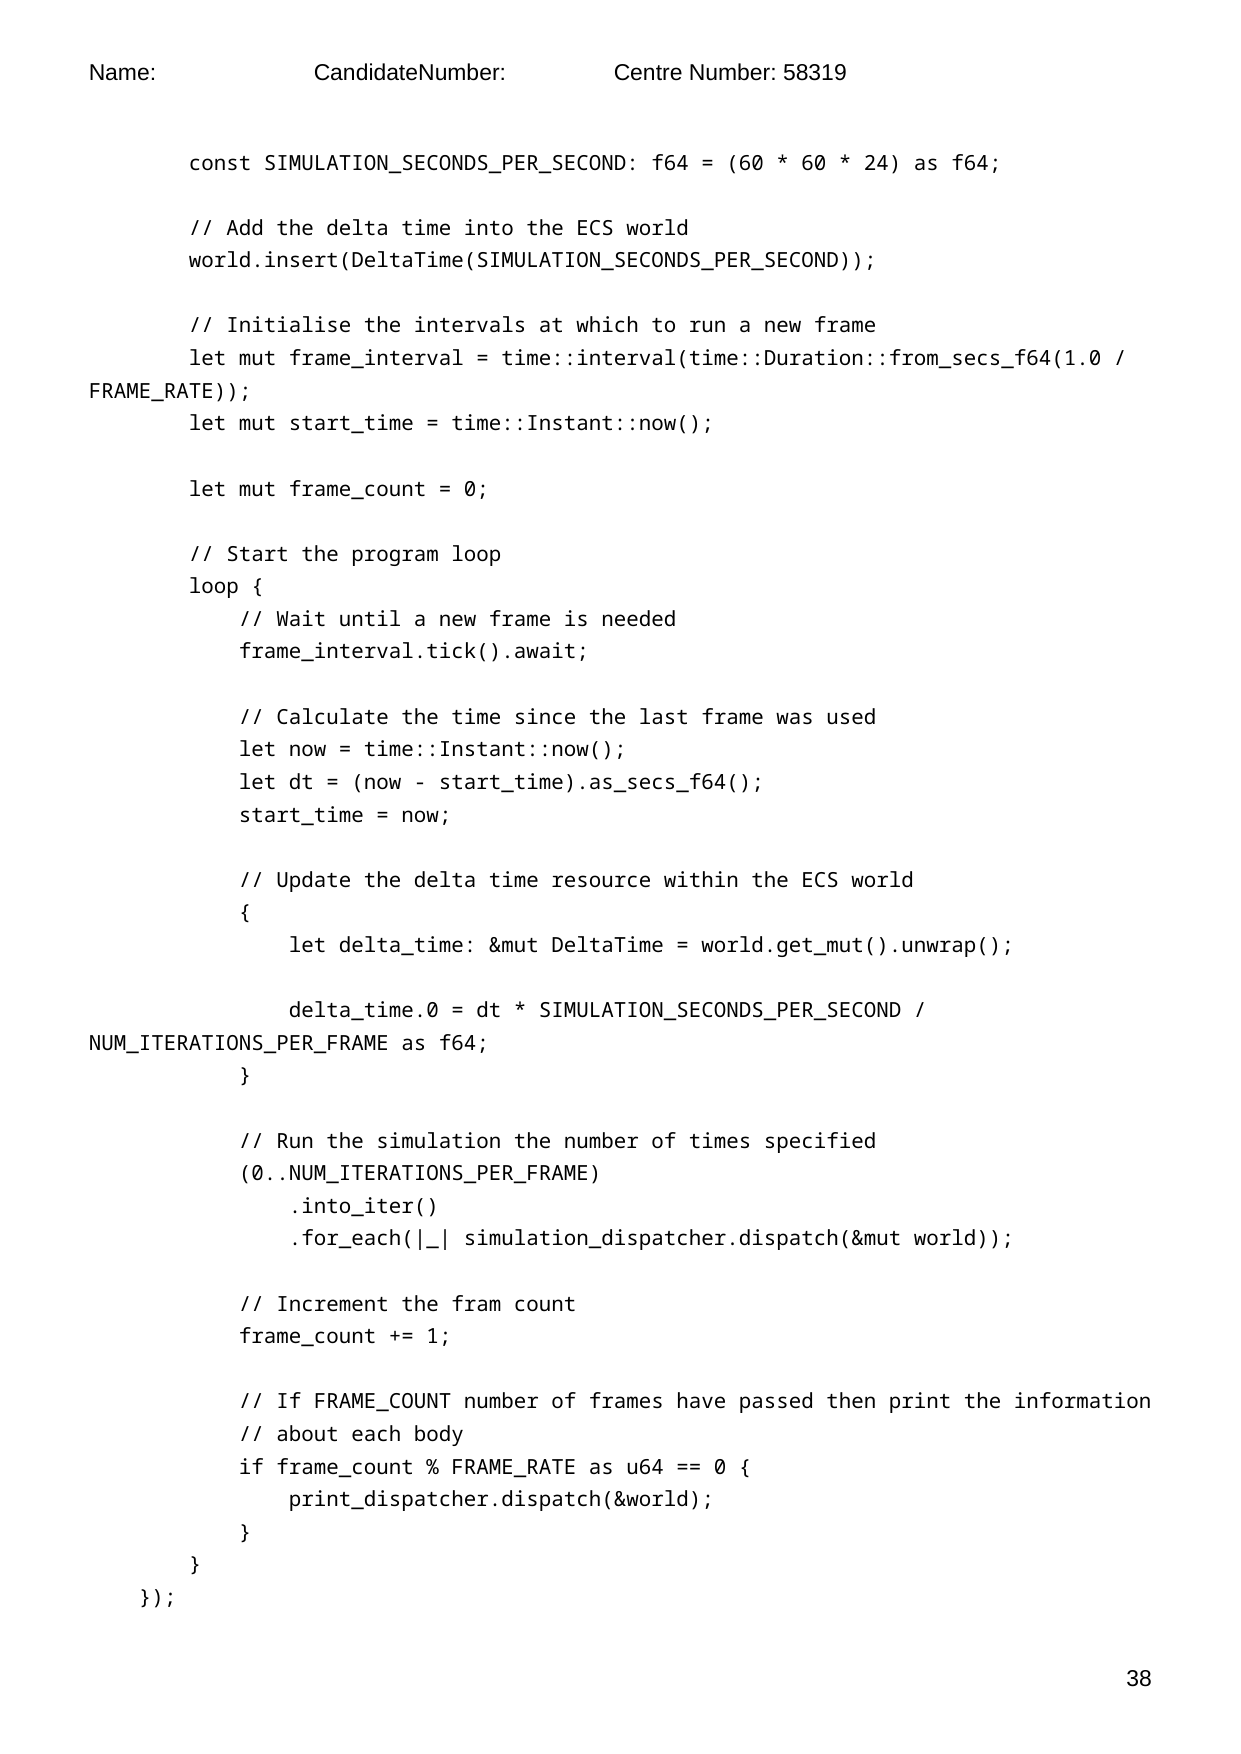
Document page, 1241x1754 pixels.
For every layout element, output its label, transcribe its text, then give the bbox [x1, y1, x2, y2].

text } [88, 1061, 1152, 1089]
text let now = time::Instant::now(); [88, 734, 1152, 763]
text delta_time.0 = dt * SIMULATION_SECONDS_PER_SECOND / NUM_ITERATIONS_PER_FRAME as f64; [88, 995, 1152, 1056]
text // Add the delta time into the ECS world [88, 213, 1152, 241]
text let delta_time: &mut DeltaTime = world.get_mut().unwrap(); [88, 930, 1152, 958]
text }); [88, 1582, 1152, 1611]
text (0..NUM_ITERATIONS_PER_FRAME) [88, 1158, 1152, 1187]
text // Start the program loop [88, 539, 1152, 567]
text // Wait until a new frame is needed [88, 604, 1152, 632]
text } [88, 1517, 1152, 1545]
text let mut start_time = time::Instant::now(); [88, 408, 1152, 437]
text // Initialise the intervals at which to run a new frame [88, 311, 1152, 339]
text start_time = now; [88, 800, 1152, 828]
text frame_count += 1; [88, 1321, 1152, 1350]
text // Run the simulation the number of times specified [88, 1126, 1152, 1154]
text print_dispatcher.dispatch(&world); [88, 1484, 1152, 1513]
text let mut frame_count = 0; [88, 474, 1152, 502]
text // Update the delta time resource within the ECS world [88, 865, 1152, 893]
text // Increment the fram count [88, 1289, 1152, 1317]
text world.insert(DeltaTime(SIMULATION_SECONDS_PER_SECOND)); [88, 245, 1152, 274]
text // Calculate the time since the last frame was used [88, 702, 1152, 730]
text .for_each(|_| simulation_dispatcher.dispatch(&mut world)); [88, 1223, 1152, 1252]
text let dt = (now - start_time).as_secs_f64(); [88, 767, 1152, 796]
text // about each body [88, 1419, 1152, 1448]
text const SIMULATION_SECONDS_PER_SECOND: f64 = (60 * 60 * 24) as f64; [88, 148, 1152, 176]
text } [88, 1549, 1152, 1578]
text if frame_count % FRAME_RATE as u64 == 0 { [88, 1452, 1152, 1480]
text { [88, 897, 1152, 926]
text loop { [88, 571, 1152, 600]
text // If FRAME_COUNT number of frames have passed then print the information [88, 1387, 1152, 1415]
text let mut frame_interval = time::interval(time::Duration::from_secs_f64(1.0 / FRAME_RATE)); [88, 343, 1152, 404]
text .into_iter() [88, 1191, 1152, 1219]
text frame_interval.tick().await; [88, 637, 1152, 665]
